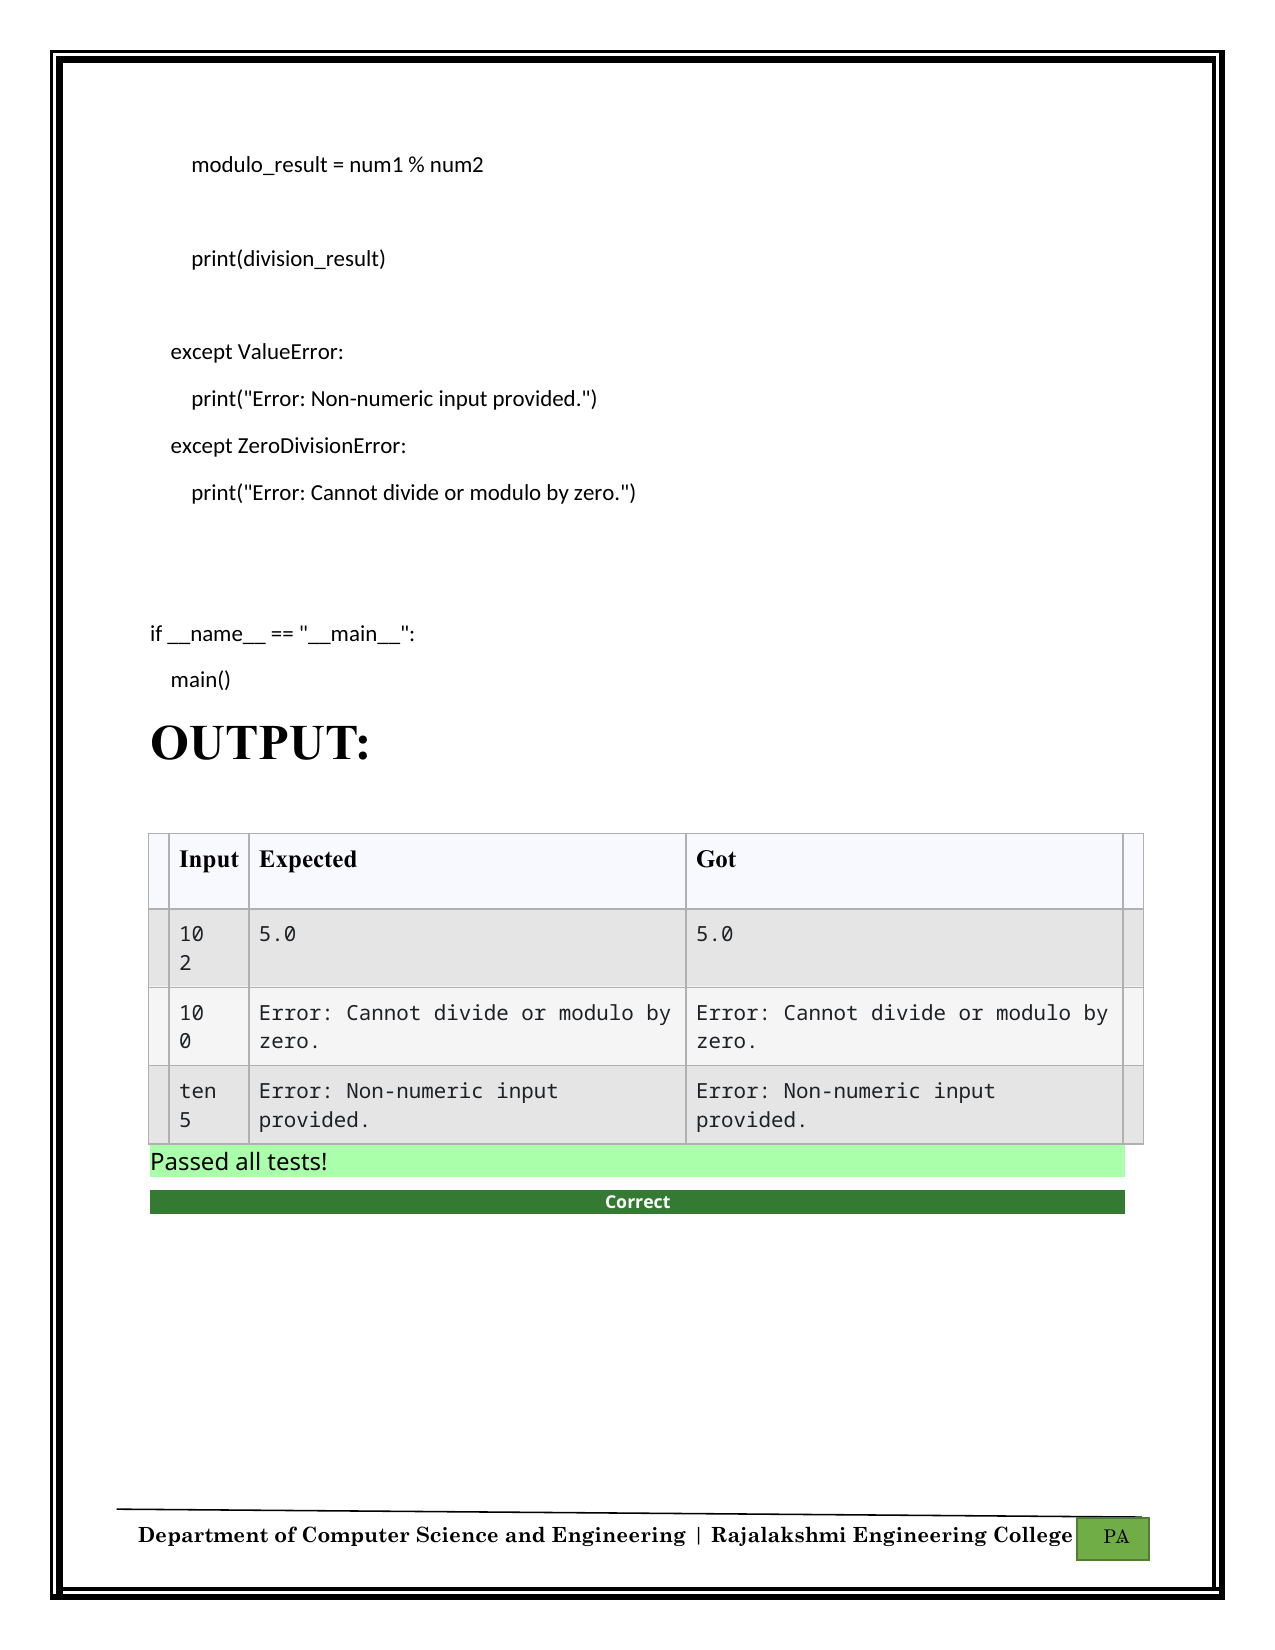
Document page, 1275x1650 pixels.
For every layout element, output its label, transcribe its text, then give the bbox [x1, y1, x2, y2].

table_cell 5.0 [687, 910, 1122, 986]
table_cell Error: Cannot divide or modulo by zero. [687, 988, 1122, 1065]
table_header [1124, 834, 1143, 908]
text main() [150, 666, 1125, 694]
text if __name__ == "__main__": [150, 619, 1125, 647]
table_cell Error: Non-numeric input provided. [250, 1066, 685, 1143]
table_header Expected [250, 834, 685, 908]
text print("Error: Non-numeric input provided.") [150, 384, 1125, 412]
table_cell [1124, 988, 1143, 1065]
table_cell Error: Non-numeric input provided. [687, 1066, 1122, 1143]
table_cell 5.0 [250, 910, 685, 986]
text except ZeroDivisionError: [150, 431, 1125, 459]
table_cell 10 0 [170, 988, 248, 1065]
table_cell [1124, 1066, 1143, 1143]
text modulo_result = num1 % num2 [150, 150, 1125, 178]
subtitle OUTPUT: [150, 712, 1125, 827]
table_header Got [687, 834, 1122, 908]
table_cell [149, 1066, 168, 1143]
text except ValueError: [150, 337, 1125, 366]
table_cell [1124, 910, 1143, 986]
table_cell 10 2 [170, 910, 248, 986]
table_cell [149, 988, 168, 1065]
text print(division_result) [150, 244, 1125, 272]
table_header [149, 834, 168, 908]
text print("Error: Cannot divide or modulo by zero.") [150, 478, 1125, 506]
text Correct [150, 1190, 1125, 1214]
table_cell Error: Cannot divide or modulo by zero. [250, 988, 685, 1065]
table_cell ten 5 [170, 1066, 248, 1143]
table_cell [149, 910, 168, 986]
text Passed all tests! [150, 1145, 1125, 1177]
table_header Input [170, 834, 248, 908]
